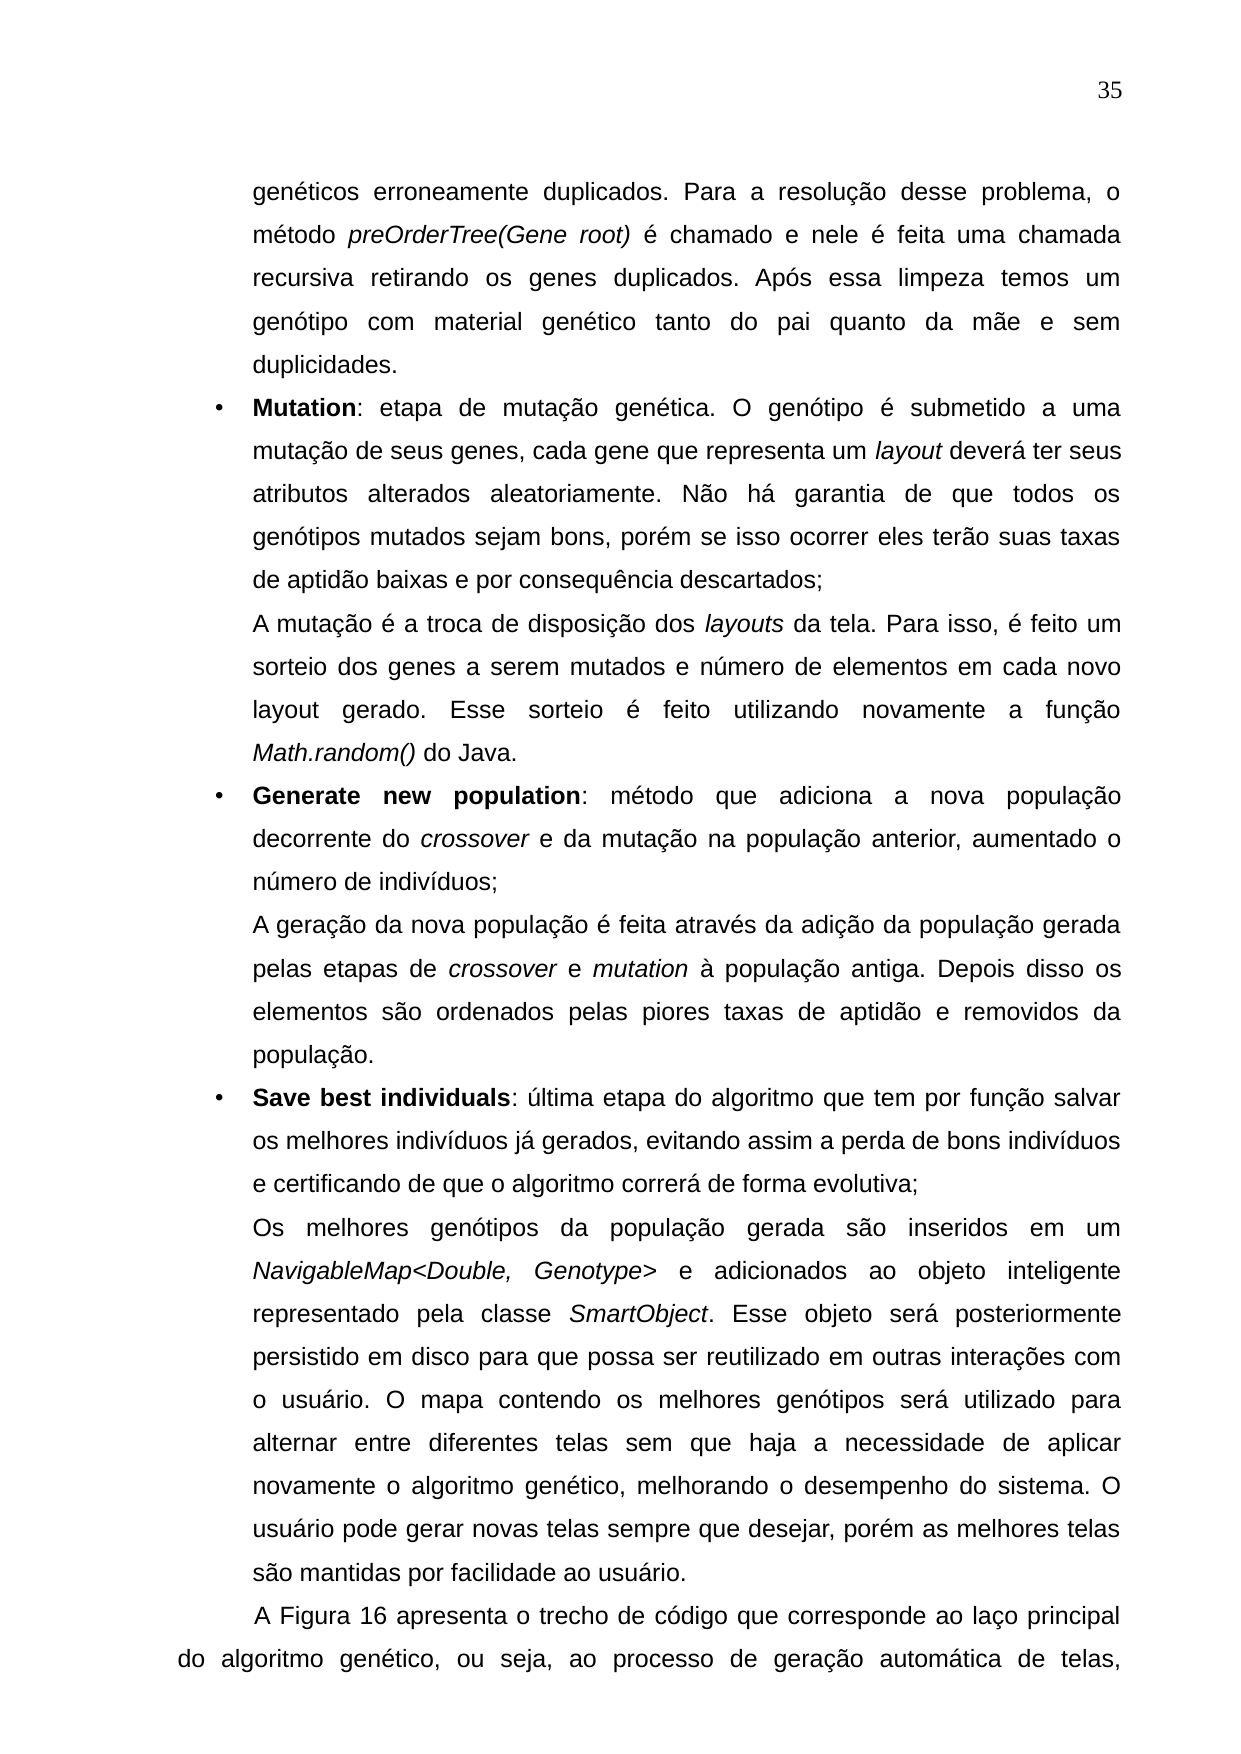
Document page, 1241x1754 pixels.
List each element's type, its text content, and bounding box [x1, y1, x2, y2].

list A geração da nova população é feita através da adição da população gerada pelas etapas de crossover e mutation à população antiga. Depois disso os elementos são ordenados pelas piores taxas de aptidão e removidos da população. [215, 911, 1122, 1069]
list Save best individuals: última etapa do algoritmo que tem por função salvar os melhores indivíduos já gerados, evitando assim a perda de bons indivíduos e certificando de que o algoritmo correrá de forma evolutiva; [215, 1083, 1122, 1198]
list Mutation: etapa de mutação genética. O genótipo é submetido a uma mutação de seus genes, cada gene que representa um layout deverá ter seus atributos alterados aleatoriamente. Não há garantia de que todos os genótipos mutados sejam bons, porém se isso ocorrer eles terão suas taxas de aptidão baixas e por consequência descartados; [215, 393, 1122, 594]
list A mutação é a troca de disposição dos layouts da tela. Para isso, é feito um sorteio dos genes a serem mutados e número de elementos em cada novo layout gerado. Esse sorteio é feito utilizando novamente a função Math.random() do Java. [215, 608, 1122, 767]
list genéticos erroneamente duplicados. Para a resolução desse problema, o método preOrderTree(Gene root) é chamado e nele é feita uma chamada recursiva retirando os genes duplicados. Após essa limpeza temos um genótipo com material genético tanto do pai quanto da mãe e sem duplicidades. [215, 177, 1122, 378]
list Os melhores genótipos da população gerada são inseridos em um NavigableMap<Double, Genotype> e adicionados ao objeto inteligente representado pela classe SmartObject. Esse objeto será posteriormente persistido em disco para que possa ser reutilizado em outras interações com o usuário. O mapa contendo os melhores genótipos será utilizado para alternar entre diferentes telas sem que haja a necessidade de aplicar novamente o algoritmo genético, melhorando o desempenho do sistema. O usuário pode gerar novas telas sempre que desejar, porém as melhores telas são mantidas por facilidade ao usuário. [215, 1212, 1122, 1586]
text A Figura 16 apresenta o trecho de código que corresponde ao laço principal do algoritmo genético, ou seja, ao processo de geração automática de telas, [177, 1601, 1122, 1672]
list Generate new population: método que adiciona a nova população decorrente do crossover e da mutação na população anterior, aumentado o número de indivíduos; [215, 781, 1122, 896]
